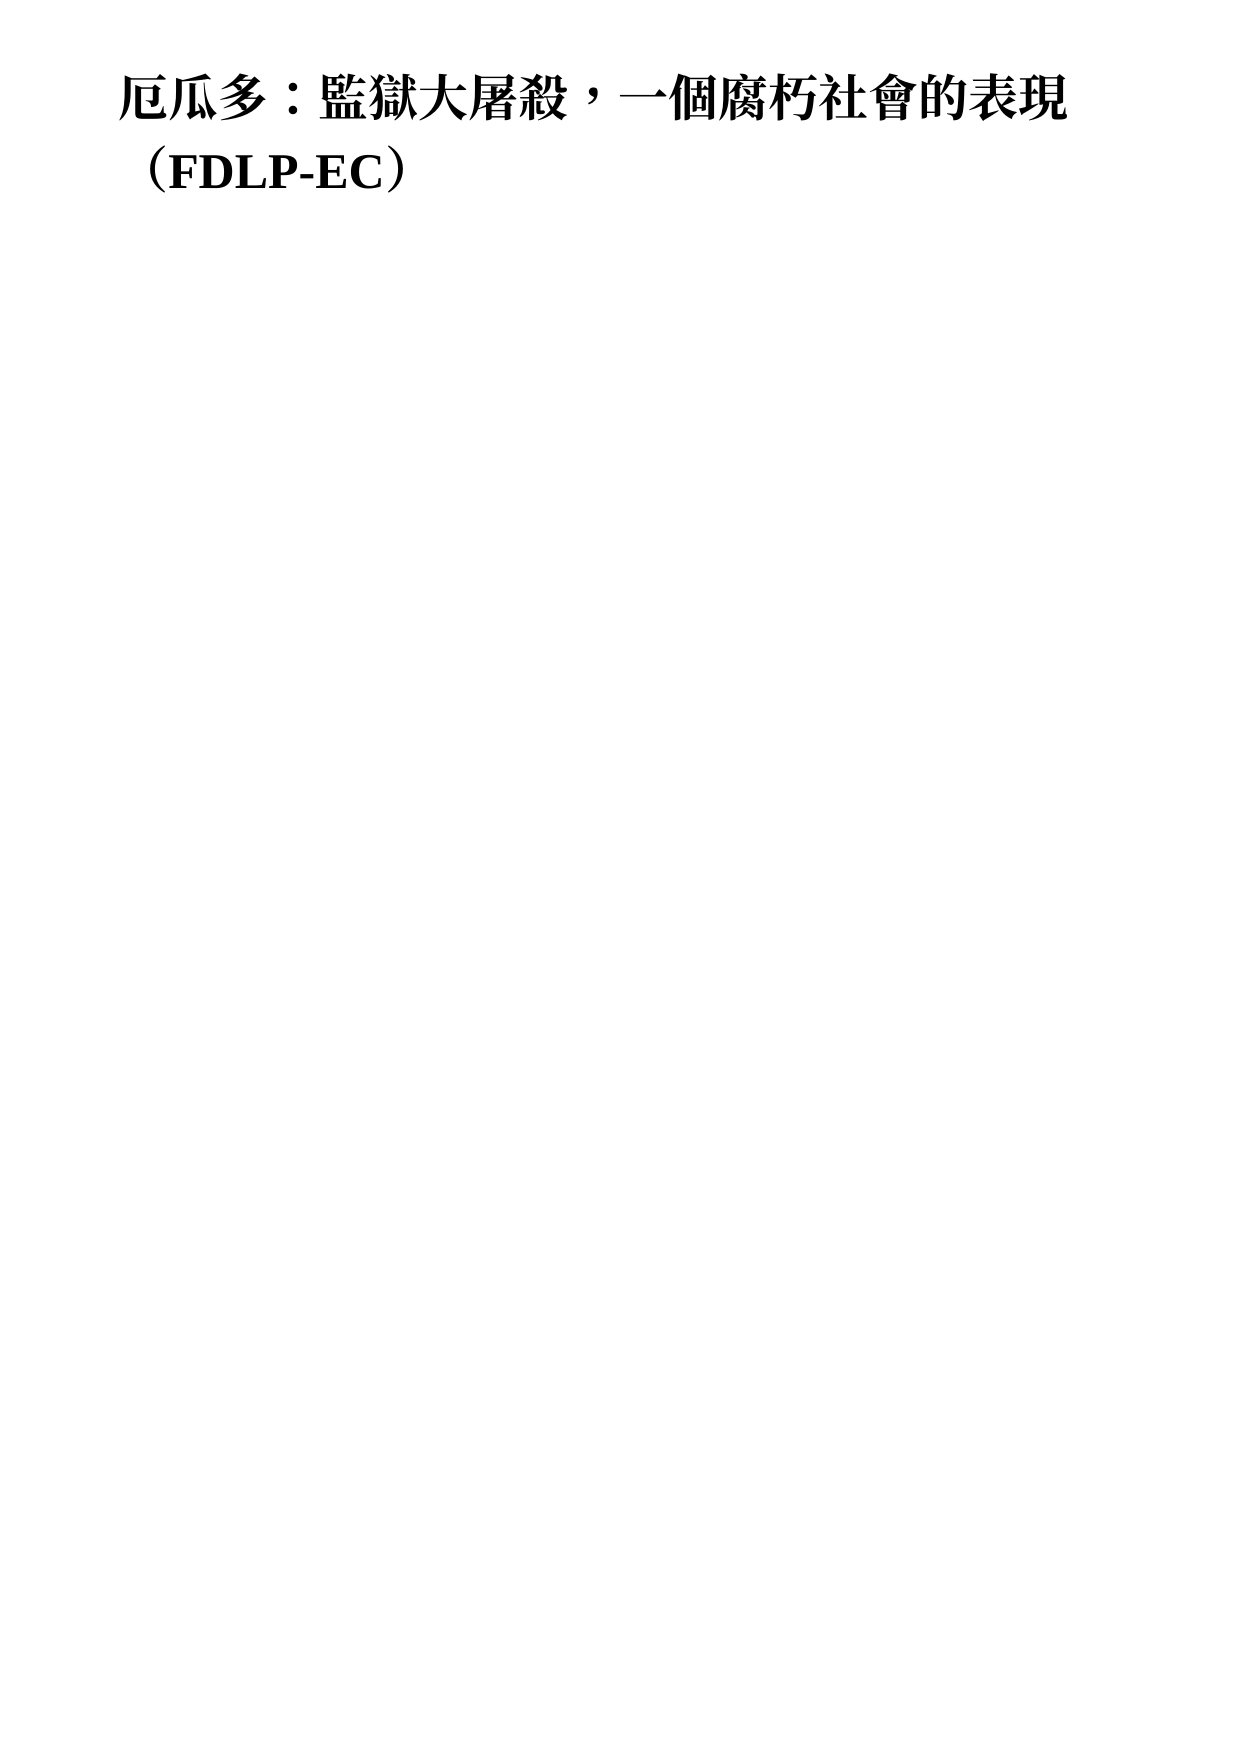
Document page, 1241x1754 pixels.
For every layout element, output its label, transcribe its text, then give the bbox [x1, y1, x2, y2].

subtitle 厄瓜多：監獄大屠殺，一個腐朽社會的表現（FDLP-EC） [118, 59, 1181, 203]
